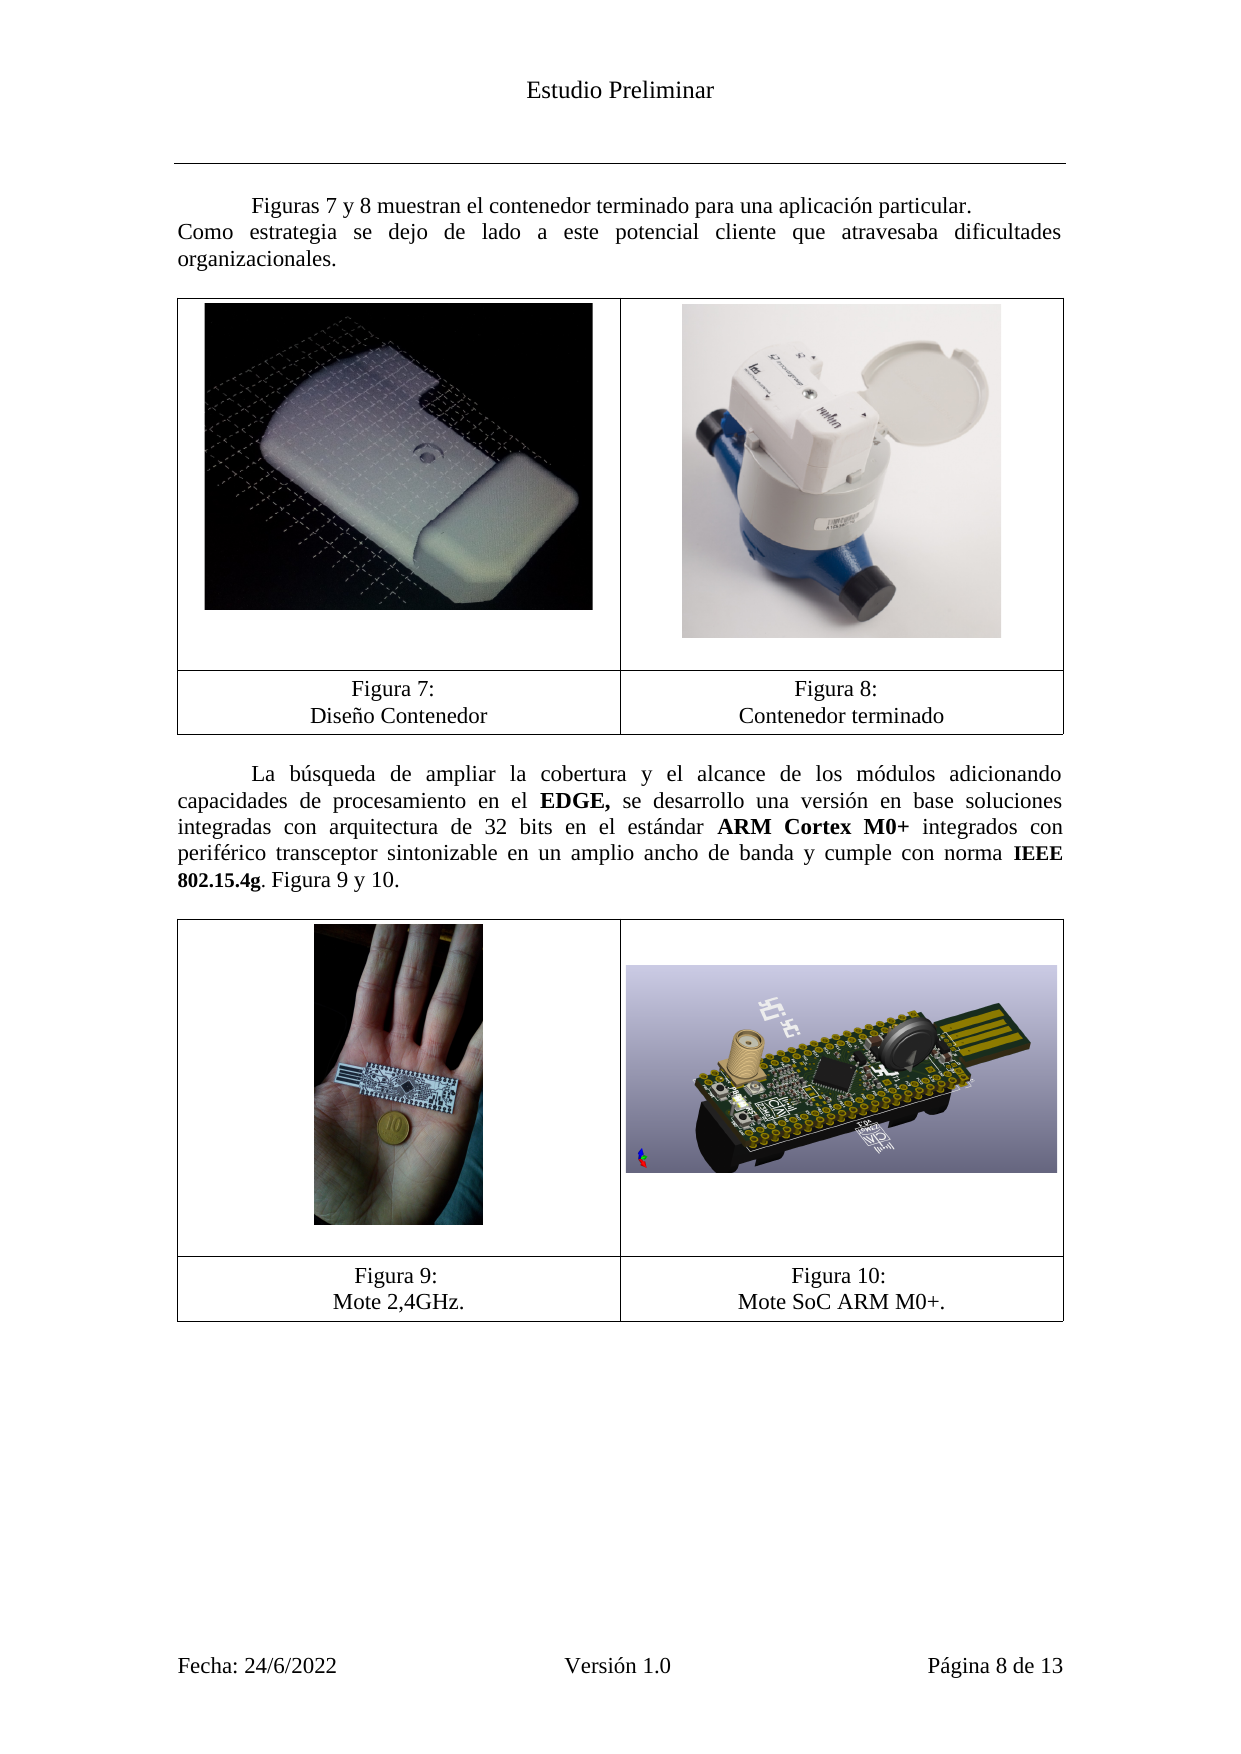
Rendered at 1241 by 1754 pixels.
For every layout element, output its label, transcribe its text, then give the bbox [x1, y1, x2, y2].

text La búsqueda de ampliar la cobertura y el alcance de los módulos adicionando capacidades de procesamiento en el EDGE, se desarrollo una versión en base soluciones integradas con arquitectura de 32 bits en el estándar ARM Cortex M0+ integrados con periférico transceptor sintonizable en un amplio ancho de banda y cumple con norma IEEE 802.15.4g. Figura 9 y 10. [177, 760, 1063, 892]
picture [314, 924, 483, 1225]
table_cell Figura 9: Mote 2,4GHz. [178, 1257, 620, 1321]
table_header [621, 299, 1063, 670]
table_cell Figura 8: Contenedor terminado [621, 671, 1063, 734]
table_header [621, 920, 1063, 1256]
text Figuras 7 y 8 muestran el contenedor terminado para una aplicación particular. [177, 192, 1063, 218]
table_cell Figura 10: Mote SoC ARM M0+. [621, 1257, 1063, 1321]
table_header [178, 299, 620, 670]
table_header [178, 920, 620, 1256]
picture [625, 965, 1058, 1173]
text Como estrategia se dejo de lado a este potencial cliente que atravesaba dificultades organizacionales. [177, 218, 1063, 271]
table_cell Figura 7: Diseño Contenedor [178, 671, 620, 734]
picture [204, 303, 593, 610]
picture [682, 304, 1002, 638]
